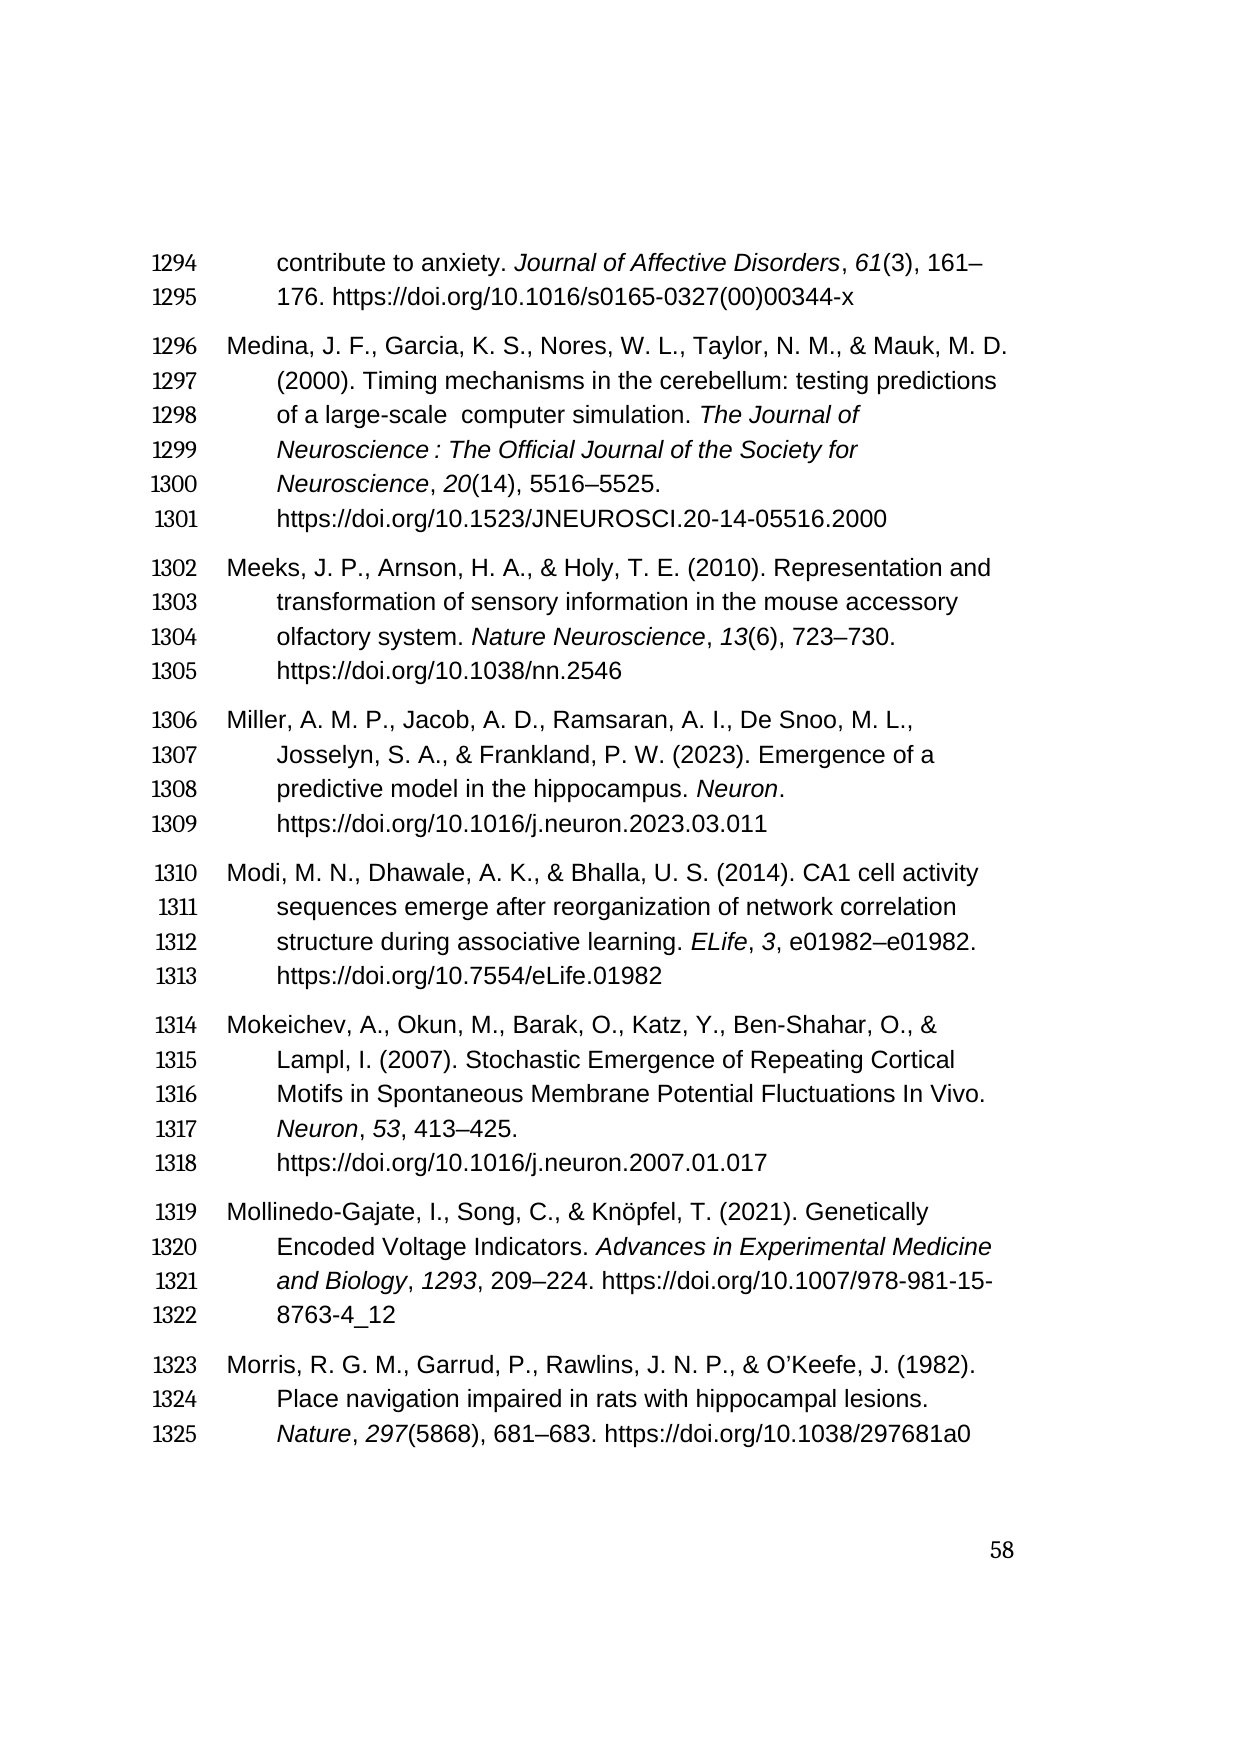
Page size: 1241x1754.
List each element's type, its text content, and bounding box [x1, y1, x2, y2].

text Mollinedo-Gajate, I., Song, C., & Knöpfel, T. (2021). Genetically Encoded Voltage Indicators. Advances in Experimental Medicine and Biology, 1293, 209–224. https://doi.org/10.1007/978-981-15-8763-4_12 [226, 1197, 1014, 1329]
text Medina, J. F., Garcia, K. S., Nores, W. L., Taylor, N. M., & Mauk, M. D. (2000). Timing mechanisms in the cerebellum: testing predictions of a large-scale computer simulation. The Journal of Neuroscience : The Official Journal of the Society for Neuroscience, 20(14), 5516–5525. https://doi.org/10.1523/JNEUROSCI.20-14-05516.2000 [226, 331, 1014, 532]
text Miller, A. M. P., Jacob, A. D., Ramsaran, A. I., De Snoo, M. L., Josselyn, S. A., & Frankland, P. W. (2023). Emergence of a predictive model in the hippocampus. Neuron. https://doi.org/10.1016/j.neuron.2023.03.011 [226, 705, 1014, 837]
text Morris, R. G. M., Garrud, P., Rawlins, J. N. P., & O’Keefe, J. (1982). Place navigation impaired in rats with hippocampal lesions. Nature, 297(5868), 681–683. https://doi.org/10.1038/297681a0 [226, 1349, 1014, 1447]
text Meeks, J. P., Arnson, H. A., & Holy, T. E. (2010). Representation and transformation of sensory information in the mouse accessory olfactory system. Nature Neuroscience, 13(6), 723–730. https://doi.org/10.1038/nn.2546 [226, 553, 1014, 685]
text Modi, M. N., Dhawale, A. K., & Bhalla, U. S. (2014). CA1 cell activity sequences emerge after reorganization of network correlation structure during associative learning. ELife, 3, e01982–e01982. https://doi.org/10.7554/eLife.01982 [226, 858, 1014, 990]
text Mokeichev, A., Okun, M., Barak, O., Katz, Y., Ben-Shahar, O., & Lampl, I. (2007). Stochastic Emergence of Repeating Cortical Motifs in Spontaneous Membrane Potential Fluctuations In Vivo. Neuron, 53, 413–425. https://doi.org/10.1016/j.neuron.2007.01.017 [226, 1010, 1014, 1177]
text contribute to anxiety. Journal of Affective Disorders, 61(3), 161–176. https://doi.org/10.1016/s0165-0327(00)00344-x [226, 248, 1014, 311]
